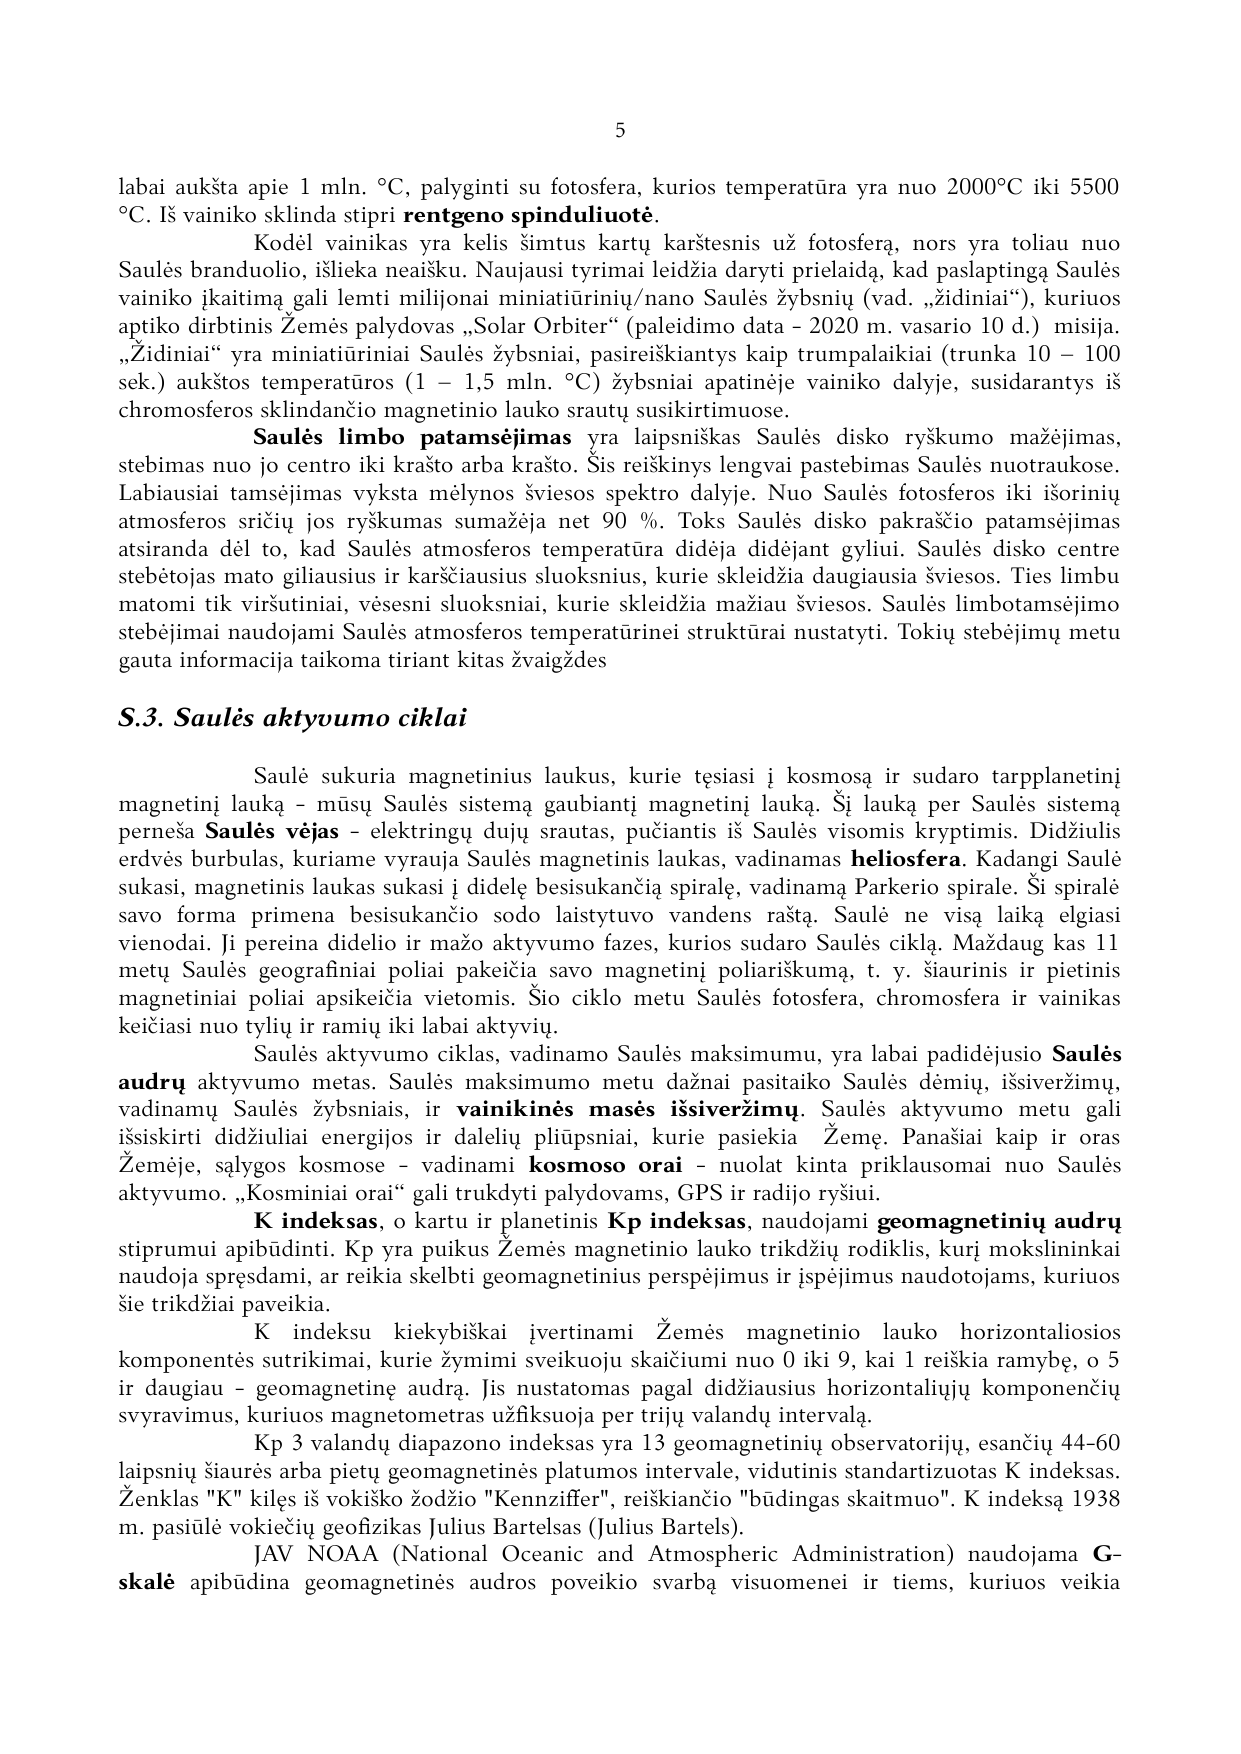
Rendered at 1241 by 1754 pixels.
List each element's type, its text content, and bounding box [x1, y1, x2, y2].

text Saulės aktyvumo ciklas, vadinamo Saulės maksimumu, yra labai padidėjusio Saulės audrų aktyvumo metas. Saulės maksimumo metu dažnai pasitaiko Saulės dėmių, išsiveržimų, vadinamų Saulės žybsniais, ir vainikinės masės išsiveržimų. Saulės aktyvumo metu gali išsiskirti didžiuliai energijos ir dalelių pliūpsniai, kurie pasiekia Žemę. Panašiai kaip ir oras Žemėje, sąlygos kosmose - vadinami kosmoso orai - nuolat kinta priklausomai nuo Saulės aktyvumo. „Kosminiai orai“ gali trukdyti palydovams, GPS ir radijo ryšiui. [118, 1040, 1122, 1207]
text K indeksas, o kartu ir planetinis Kp indeksas, naudojami geomagnetinių audrų stiprumui apibūdinti. Kp yra puikus Žemės magnetinio lauko trikdžių rodiklis, kurį mokslininkai naudoja spręsdami, ar reikia skelbti geomagnetinius perspėjimus ir įspėjimus naudotojams, kuriuos šie trikdžiai paveikia. [118, 1207, 1122, 1318]
text K indeksu kiekybiškai įvertinami Žemės magnetinio lauko horizontaliosios komponentės sutrikimai, kurie žymimi sveikuoju skaičiumi nuo 0 iki 9, kai 1 reiškia ramybę, o 5 ir daugiau - geomagnetinę audrą. Jis nustatomas pagal didžiausius horizontaliųjų komponenčių svyravimus, kuriuos magnetometras užfiksuoja per trijų valandų intervalą. [118, 1318, 1122, 1429]
text JAV NOAA (National Oceanic and Atmospheric Administration) naudojama G-skalė apibūdina geomagnetinės audros poveikio svarbą visuomenei ir tiems, kuriuos veikia [118, 1541, 1122, 1596]
text Saulės limbo patamsėjimas yra laipsniškas Saulės disko ryškumo mažėjimas, stebimas nuo jo centro iki krašto arba krašto. Šis reiškinys lengvai pastebimas Saulės nuotraukose. Labiausiai tamsėjimas vyksta mėlynos šviesos spektro dalyje. Nuo Saulės fotosferos iki išorinių atmosferos sričių jos ryškumas sumažėja net 90 %. Toks Saulės disko pakraščio patamsėjimas atsiranda dėl to, kad Saulės atmosferos temperatūra didėja didėjant gyliui. Saulės disko centre stebėtojas mato giliausius ir karščiausius sluoksnius, kurie skleidžia daugiausia šviesos. Ties limbu matomi tik viršutiniai, vėsesni sluoksniai, kurie skleidžia mažiau šviesos. Saulės limbotamsėjimo stebėjimai naudojami Saulės atmosferos temperatūrinei struktūrai nustatyti. Tokių stebėjimų metu gauta informacija taikoma tiriant kitas žvaigždes [118, 423, 1122, 674]
text S.3. Saulės aktyvumo ciklai [118, 702, 1122, 734]
text Kp 3 valandų diapazono indeksas yra 13 geomagnetinių observatorijų, esančių 44-60 laipsnių šiaurės arba pietų geomagnetinės platumos intervale, vidutinis standartizuotas K indeksas. Ženklas "K" kilęs iš vokiško žodžio "Kennziffer", reiškiančio "būdingas skaitmuo". K indeksą 1938 m. pasiūlė vokiečių geofizikas Julius Bartelsas (Julius Bartels). [118, 1429, 1122, 1541]
text Kodėl vainikas yra kelis šimtus kartų karštesnis už fotosferą, nors yra toliau nuo Saulės branduolio, išlieka neaišku. Naujausi tyrimai leidžia daryti prielaidą, kad paslaptingą Saulės vainiko įkaitimą gali lemti milijonai miniatiūrinių/nano Saulės žybsnių (vad. „židiniai“), kuriuos aptiko dirbtinis Žemės palydovas „Solar Orbiter“ (paleidimo data - 2020 m. vasario 10 d.) misija. „Židiniai“ yra miniatiūriniai Saulės žybsniai, pasireiškiantys kaip trumpalaikiai (trunka 10 – 100 sek.) aukštos temperatūros (1 – 1,5 mln. °C) žybsniai apatinėje vainiko dalyje, susidarantys iš chromosferos sklindančio magnetinio lauko srautų susikirtimuose. [118, 229, 1122, 423]
text labai aukšta apie 1 mln. °C, palyginti su fotosfera, kurios temperatūra yra nuo 2000°C iki 5500 °C. Iš vainiko sklinda stipri rentgeno spinduliuotė. [118, 173, 1122, 229]
text Saulė sukuria magnetinius laukus, kurie tęsiasi į kosmosą ir sudaro tarpplanetinį magnetinį lauką - mūsų Saulės sistemą gaubiantį magnetinį lauką. Šį lauką per Saulės sistemą perneša Saulės vėjas - elektringų dujų srautas, pučiantis iš Saulės visomis kryptimis. Didžiulis erdvės burbulas, kuriame vyrauja Saulės magnetinis laukas, vadinamas heliosfera. Kadangi Saulė sukasi, magnetinis laukas sukasi į didelę besisukančią spiralę, vadinamą Parkerio spirale. Ši spiralė savo forma primena besisukančio sodo laistytuvo vandens raštą. Saulė ne visą laiką elgiasi vienodai. Ji pereina didelio ir mažo aktyvumo fazes, kurios sudaro Saulės ciklą. Maždaug kas 11 metų Saulės geografiniai poliai pakeičia savo magnetinį poliariškumą, t. y. šiaurinis ir pietinis magnetiniai poliai apsikeičia vietomis. Šio ciklo metu Saulės fotosfera, chromosfera ir vainikas keičiasi nuo tylių ir ramių iki labai aktyvių. [118, 762, 1122, 1040]
